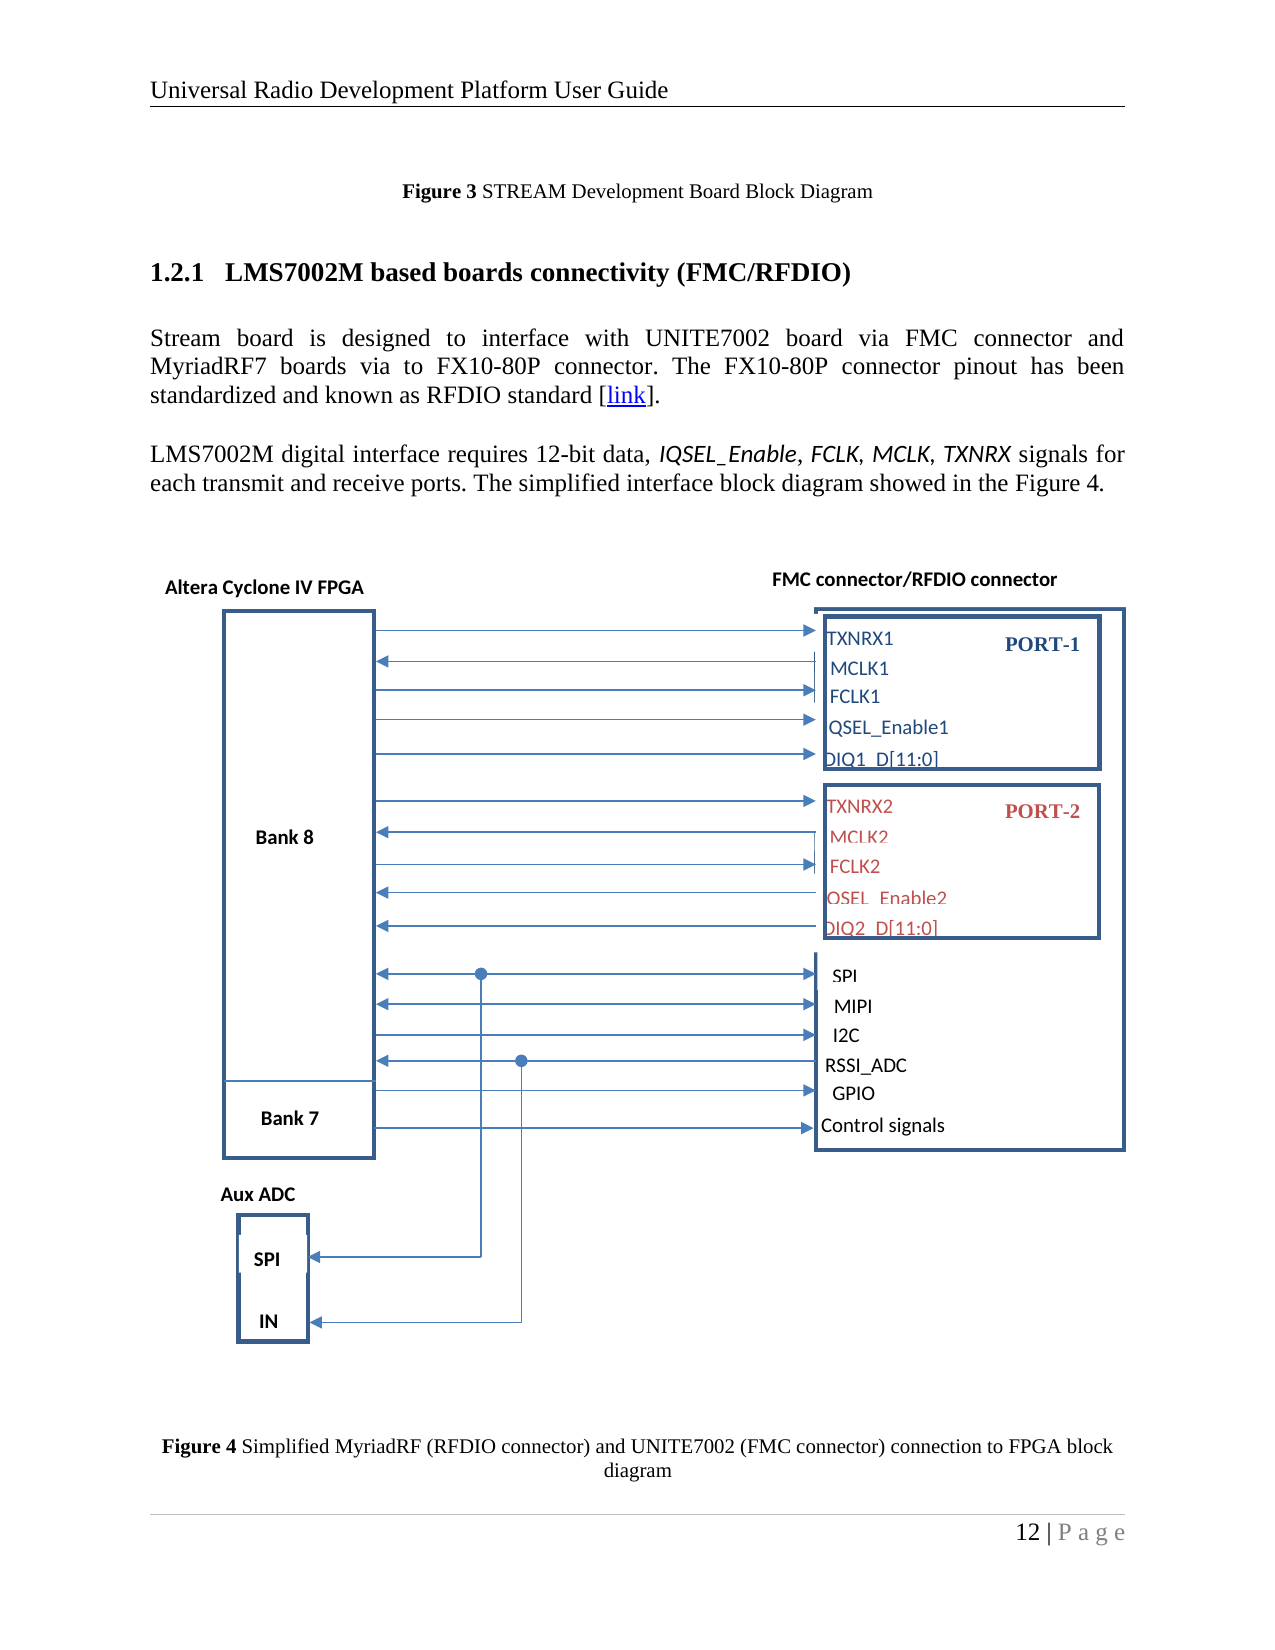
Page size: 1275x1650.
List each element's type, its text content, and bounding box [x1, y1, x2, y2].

text LMS7002M digital interface requires 12-bit data, IQSEL_Enable, FCLK, MCLK, TXNRX signals for each transmit and receive ports. The simplified interface block diagram showed in the Figure 4. [150, 438, 1125, 497]
subtitle LMS7002M based boards connectivity (FMC/RFDIO) [150, 257, 1125, 288]
text Stream board is designed to interface with UNITE7002 board via FMC connector and MyriadRF7 boards via to FX10-80P connector. The FX10-80P connector pinout has been standardized and known as RFDIO standard [link]. [150, 323, 1125, 409]
text Figure 4 Simplified MyriadRF (RFDIO connector) and UNITE7002 (FMC connector) connection to FPGA block diagram [150, 1434, 1125, 1482]
text Figure 3 STREAM Development Board Block Diagram [150, 179, 1125, 203]
